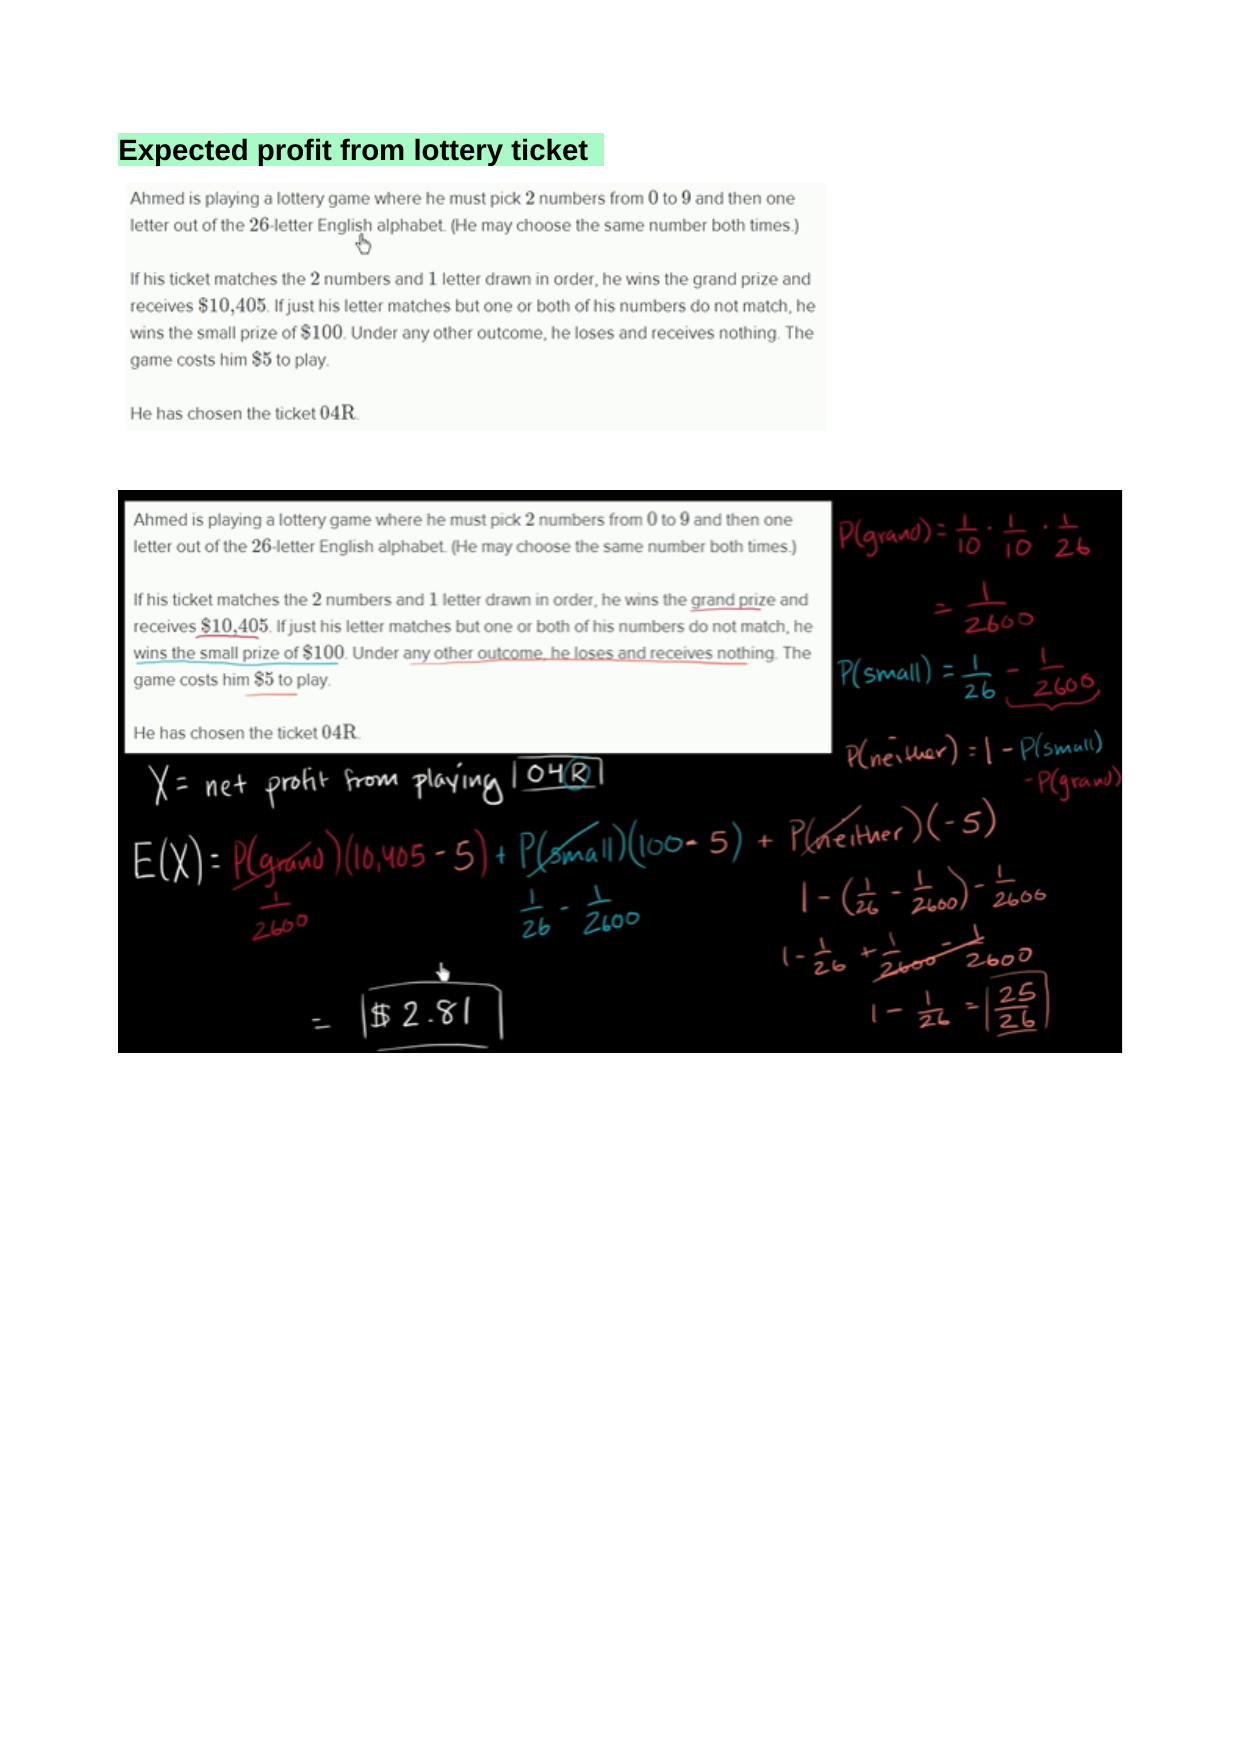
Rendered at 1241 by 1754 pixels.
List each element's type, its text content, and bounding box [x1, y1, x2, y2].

subtitle Expected profit from lottery ticket [604, 133, 1122, 166]
picture [118, 490, 1123, 1053]
picture [126, 183, 827, 431]
